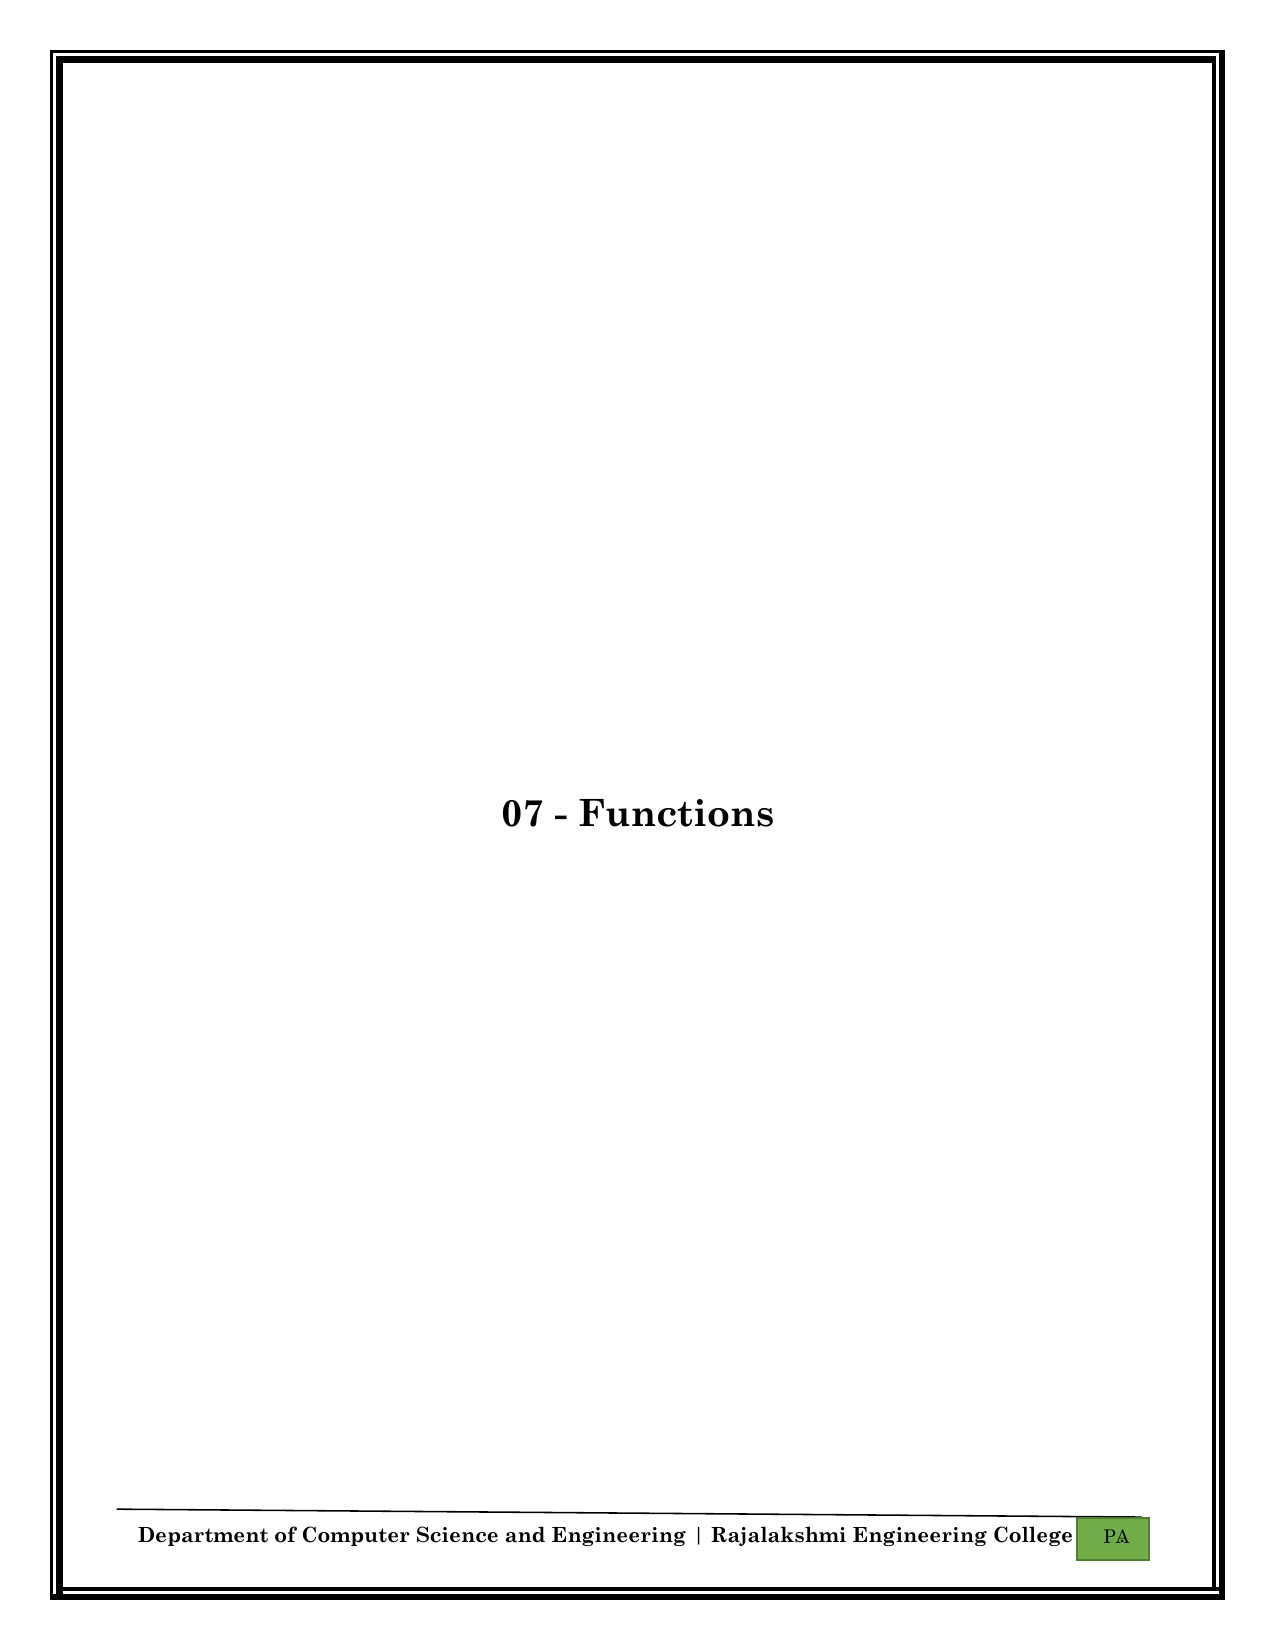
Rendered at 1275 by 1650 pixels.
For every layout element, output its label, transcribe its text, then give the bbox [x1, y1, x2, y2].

text 07 - Functions [150, 789, 1125, 834]
